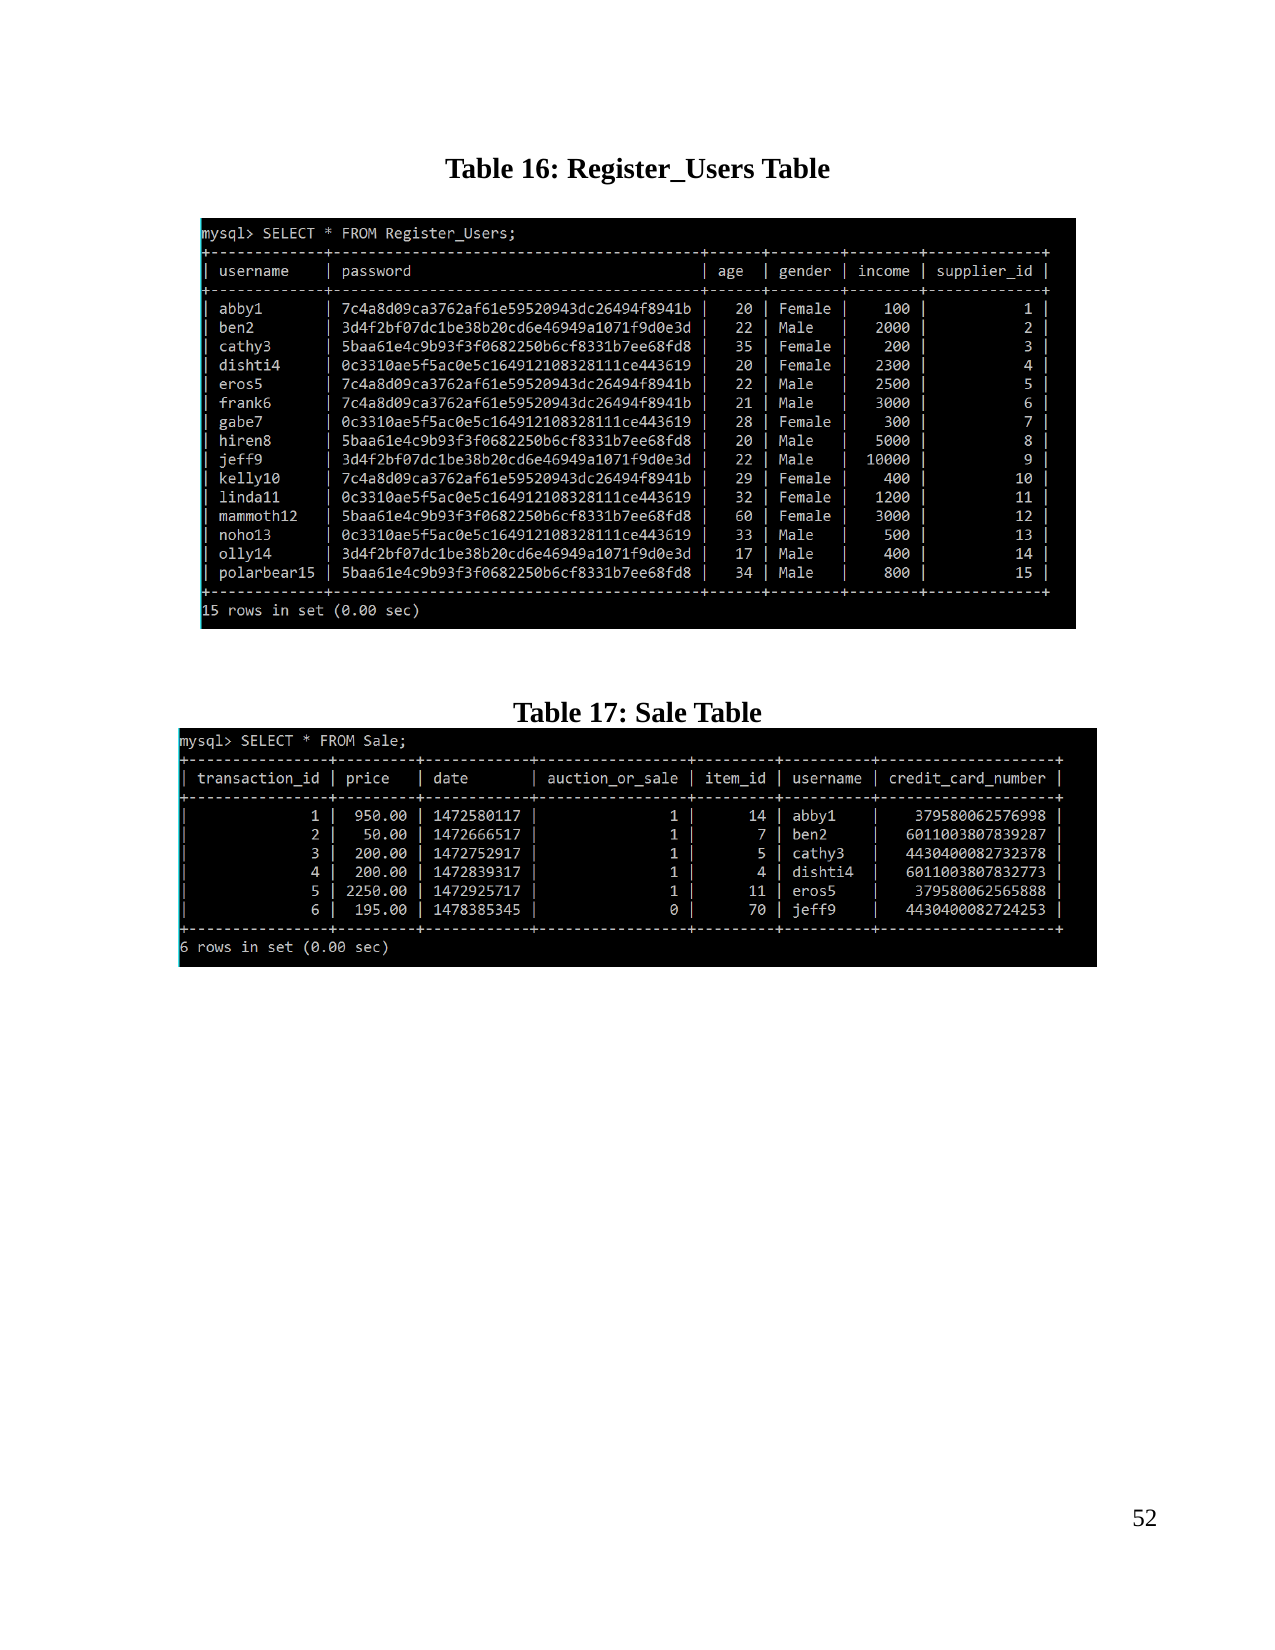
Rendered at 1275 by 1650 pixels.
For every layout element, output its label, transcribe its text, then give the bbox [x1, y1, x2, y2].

picture [178, 728, 1097, 967]
picture [200, 218, 1076, 629]
text Table 16: Register_Users Table [118, 152, 1157, 185]
text Table 17: Sale Table [118, 695, 1157, 729]
